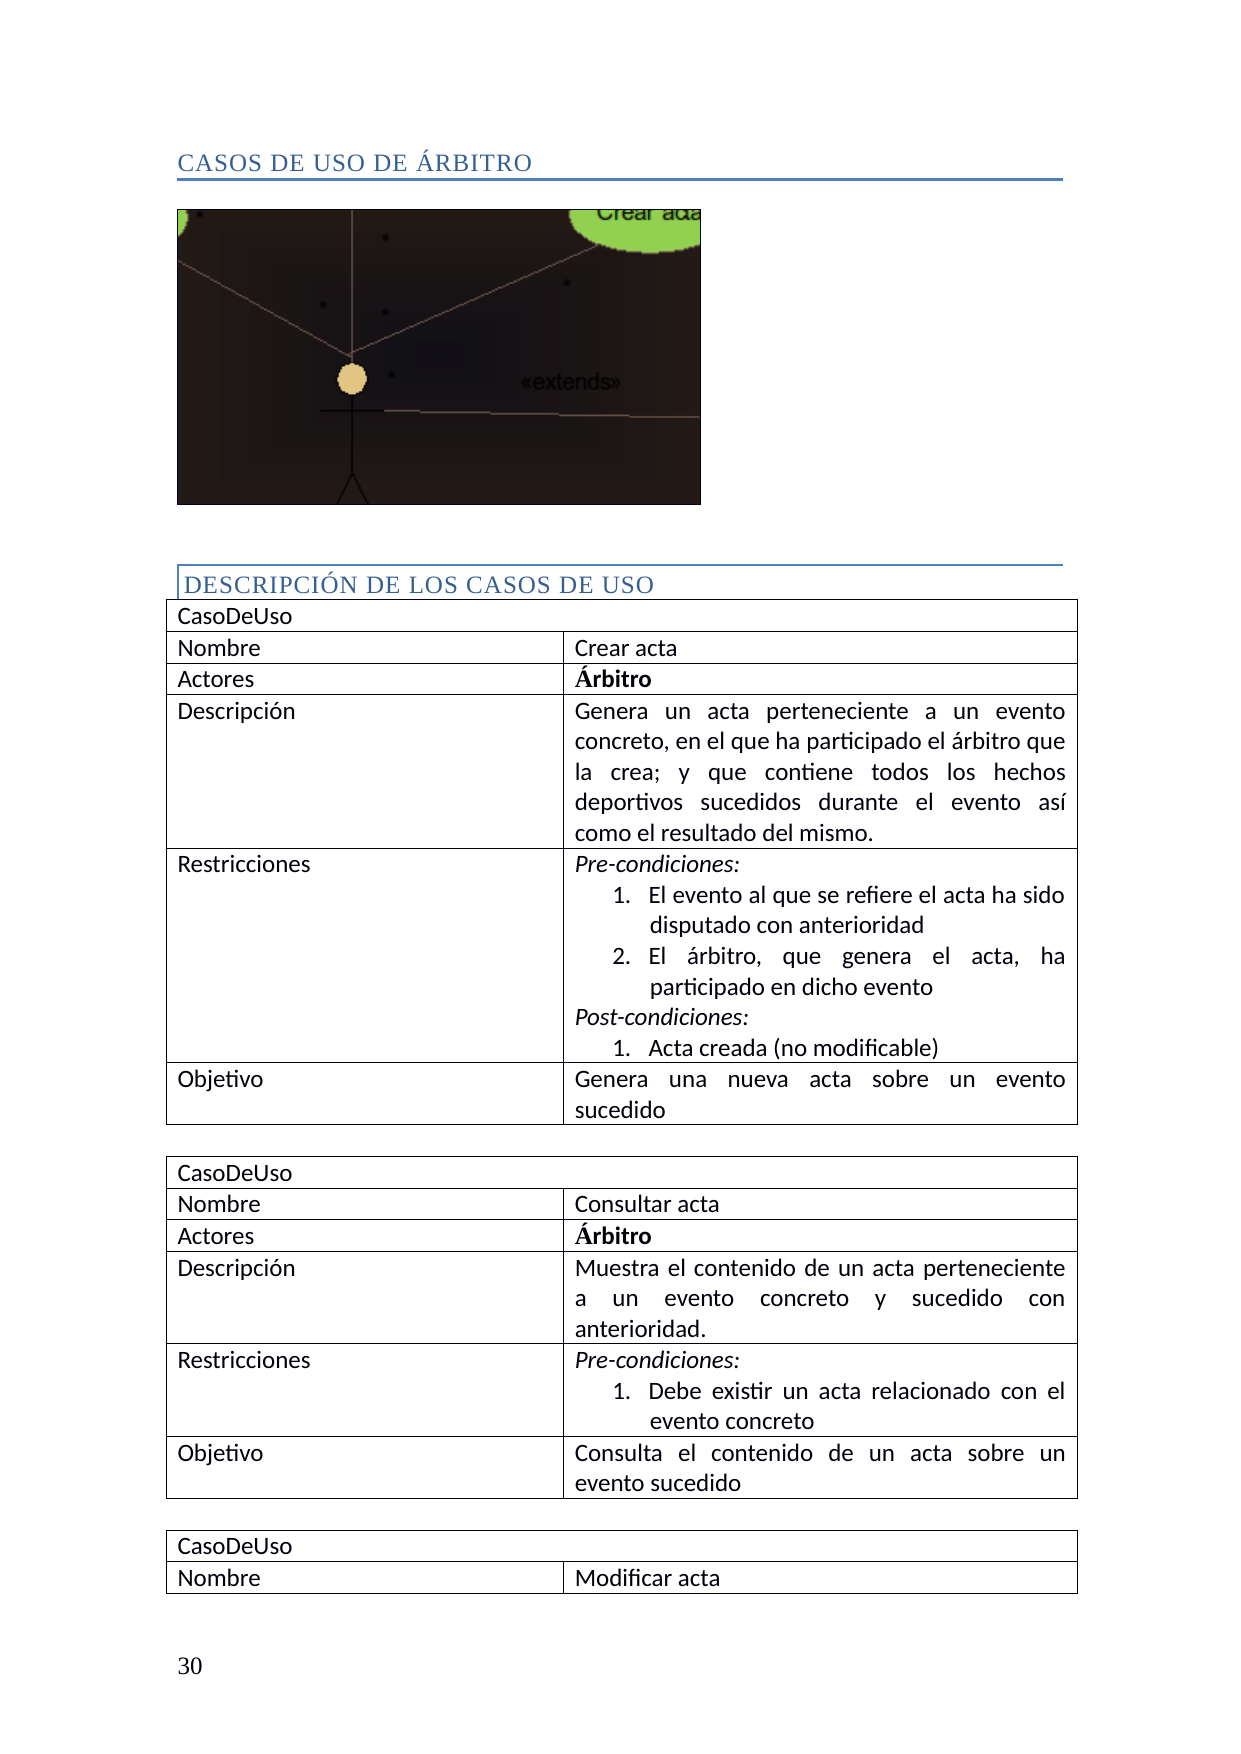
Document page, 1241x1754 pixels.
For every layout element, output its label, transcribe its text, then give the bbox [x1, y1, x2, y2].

table_cell Modificar acta [564, 1562, 1077, 1593]
table_cell Consultar acta [564, 1189, 1077, 1219]
table_cell Crear acta [564, 632, 1077, 662]
table_cell Objetivo [167, 1437, 563, 1498]
table_cell Consulta el contenido de un acta sobre un evento sucedido [564, 1437, 1077, 1498]
subtitle Descripción de los casos de uso [179, 566, 1063, 599]
table_header CasoDeUso [167, 1531, 1077, 1561]
table_cell Descripción [167, 1252, 563, 1343]
subtitle casos de uso de árbitro [177, 148, 1063, 178]
table_cell Genera un acta perteneciente a un evento concreto, en el que ha participado el árbitro que la crea; y que contiene todos los hechos deportivos sucedidos durante el evento así como el resultado del mismo. [564, 695, 1077, 848]
table_cell Actores [167, 664, 563, 694]
table_header CasoDeUso [167, 1157, 1077, 1187]
table_cell Restricciones [167, 849, 563, 1062]
table_cell Árbitro [564, 664, 1077, 694]
table_cell Actores [167, 1220, 563, 1251]
table_cell Nombre [167, 632, 563, 662]
picture [178, 210, 700, 504]
table_cell Descripción [167, 695, 563, 848]
table_cell Objetivo [167, 1063, 563, 1124]
table_header CasoDeUso [167, 600, 1077, 631]
table_cell Genera una nueva acta sobre un evento sucedido [564, 1063, 1077, 1124]
table_cell Nombre [167, 1562, 563, 1593]
table_cell Pre-condiciones: El evento al que se refiere el acta ha sido disputado con anterioridad El árbitro, que genera el acta, ha participado en dicho evento Post-condiciones: Acta creada (no modificable) [564, 849, 1077, 1062]
table_cell Nombre [167, 1189, 563, 1219]
table_cell Muestra el contenido de un acta perteneciente a un evento concreto y sucedido con anterioridad. [564, 1252, 1077, 1343]
table_cell Pre-condiciones: Debe existir un acta relacionado con el evento concreto [564, 1344, 1077, 1436]
table_cell Árbitro [564, 1220, 1077, 1251]
table_cell Restricciones [167, 1344, 563, 1436]
